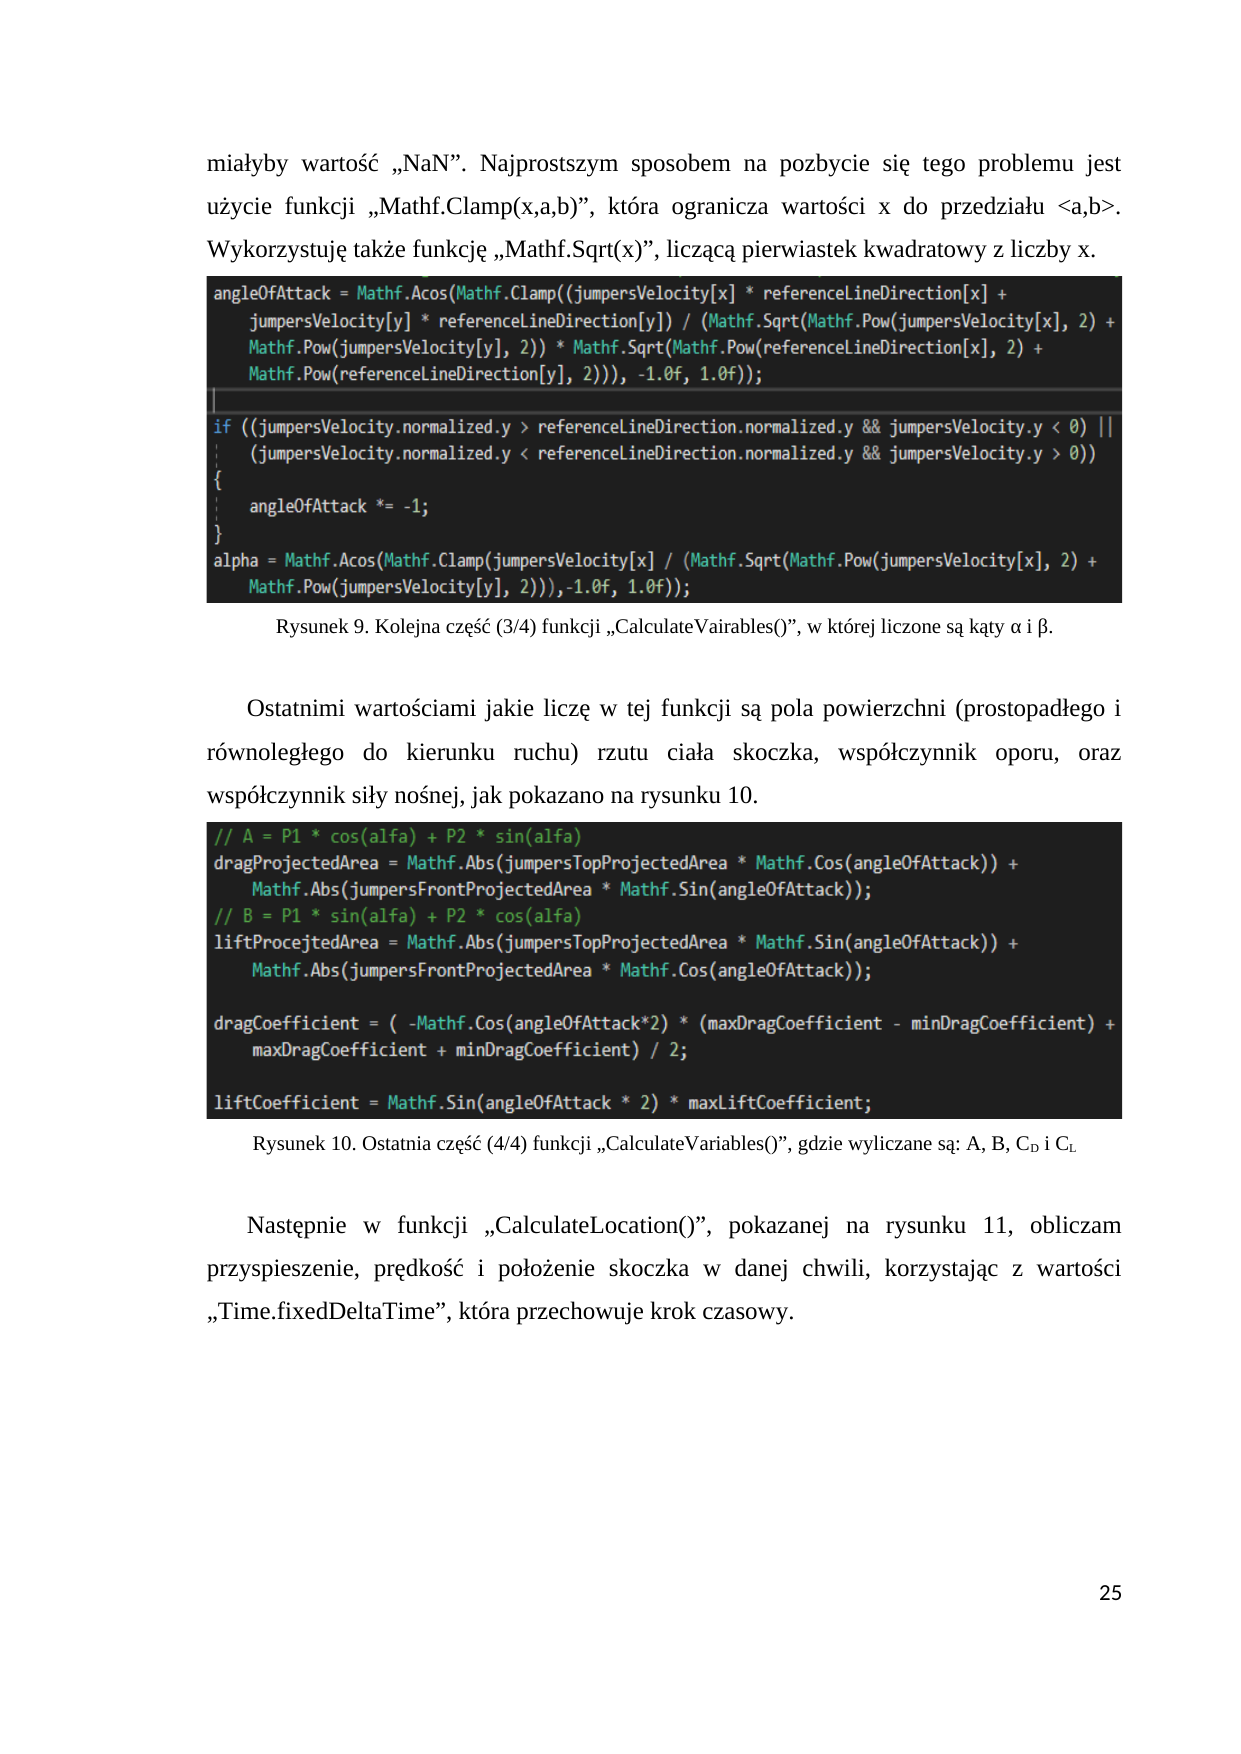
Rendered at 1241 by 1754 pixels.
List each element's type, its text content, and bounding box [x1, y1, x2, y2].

picture [206, 276, 1123, 603]
text Następnie w funkcji „CalculateLocation()”, pokazanej na rysunku 11, obliczam przyspieszenie, prędkość i położenie skoczka w danej chwili, korzystając z wartości „Time.fixedDeltaTime”, która przechowuje krok czasowy. [207, 1210, 1122, 1325]
text Rysunek 9. Kolejna część (3/4) funkcji „CalculateVairables()”, w której liczone są kąty α i β. [207, 603, 1122, 638]
picture [206, 822, 1123, 1119]
text Rysunek 10. Ostatnia część (4/4) funkcji „CalculateVariables()”, gdzie wyliczane są: A, B, CD i CL [207, 1119, 1122, 1155]
text Ostatnimi wartościami jakie liczę w tej funkcji są pola powierzchni (prostopadłego i równoległego do kierunku ruchu) rzutu ciała skoczka, współczynnik oporu, oraz współczynnik siły nośnej, jak pokazano na rysunku 10. [207, 693, 1122, 808]
text miałyby wartość „NaN”. Najprostszym sposobem na pozbycie się tego problemu jest użycie funkcji „Mathf.Clamp(x,a,b)”, która ogranicza wartości x do przedziału <a,b>. Wykorzystuję także funkcję „Mathf.Sqrt(x)”, liczącą pierwiastek kwadratowy z liczby x. [207, 148, 1122, 263]
